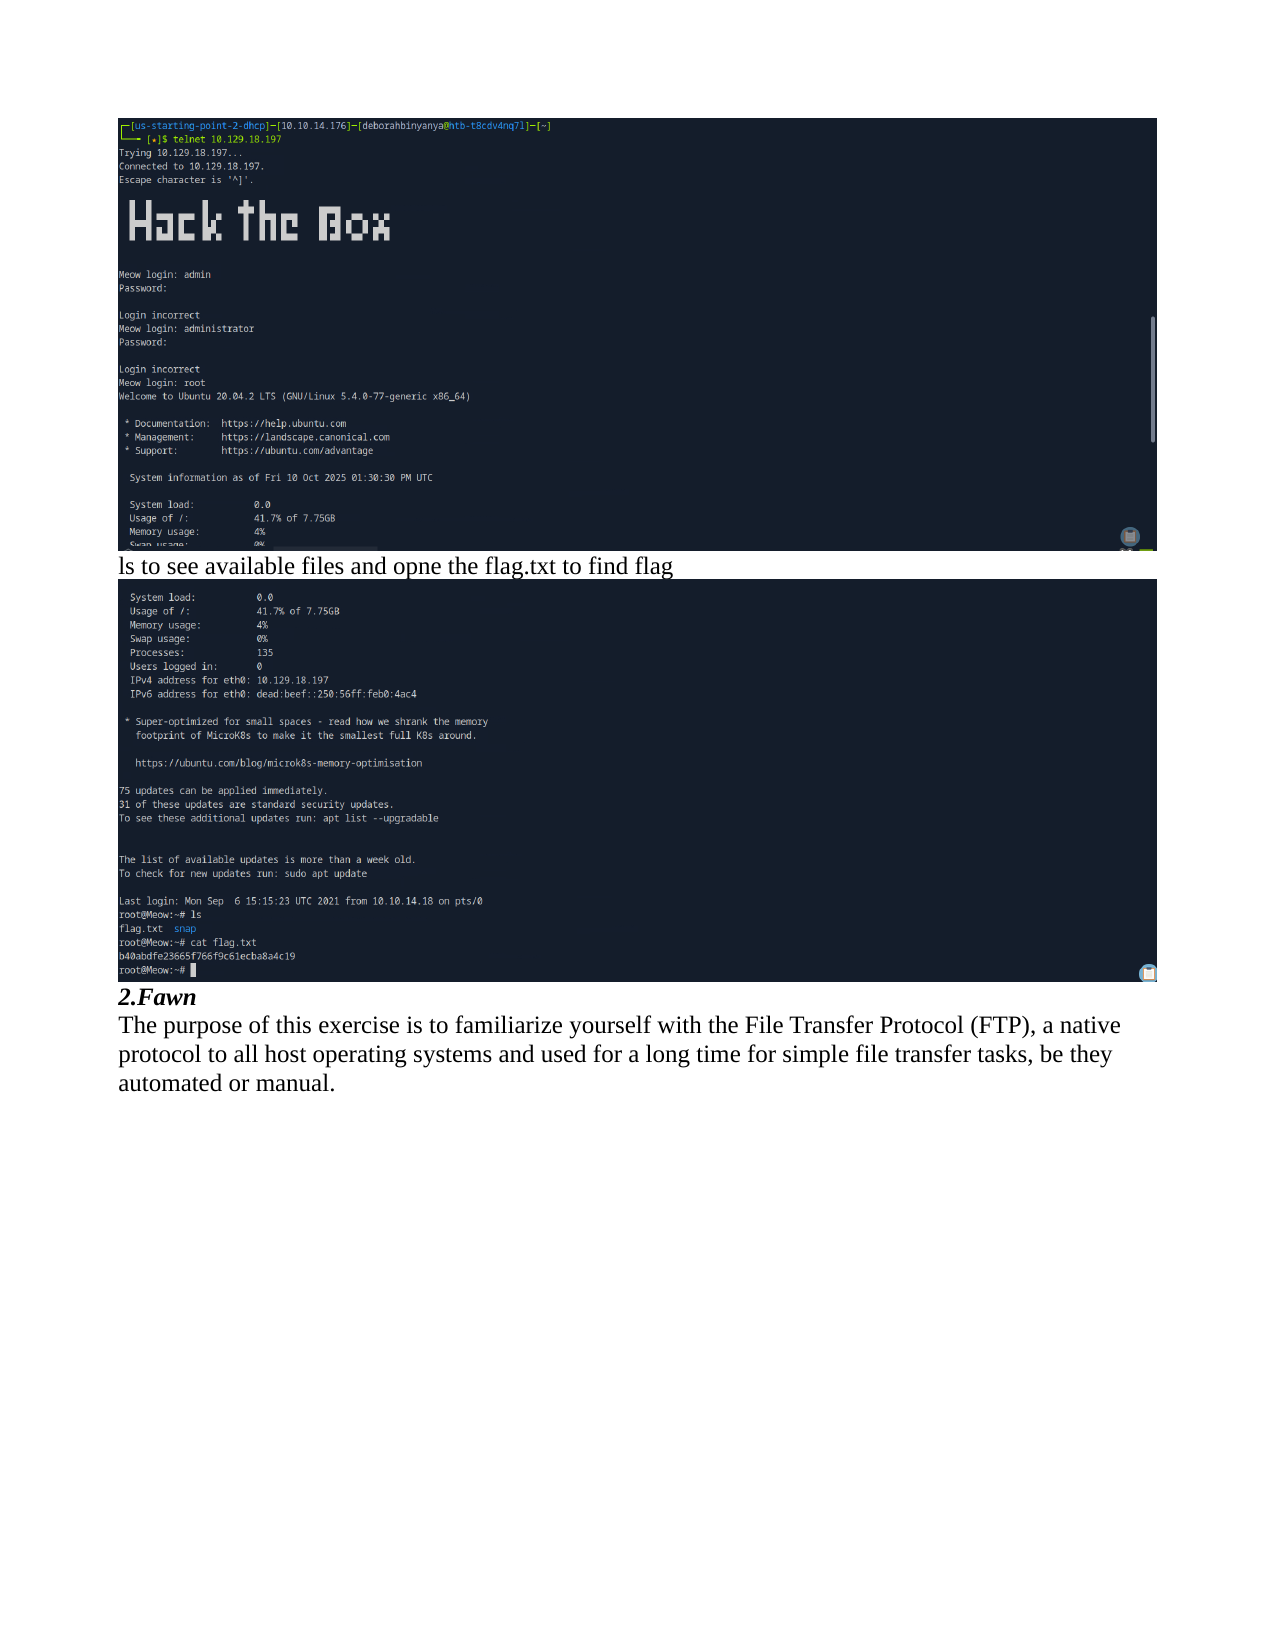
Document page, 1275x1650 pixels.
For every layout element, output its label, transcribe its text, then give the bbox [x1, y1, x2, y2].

picture [118, 118, 1157, 551]
text ls to see available files and opne the flag.txt to find flag [118, 551, 1157, 579]
picture [118, 579, 1157, 982]
text The purpose of this exercise is to familiarize yourself with the File Transfer Protocol (FTP), a native protocol to all host operating systems and used for a long time for simple file transfer tasks, be they automated or manual. [118, 1011, 1157, 1097]
text 2.Fawn [118, 982, 1157, 1011]
